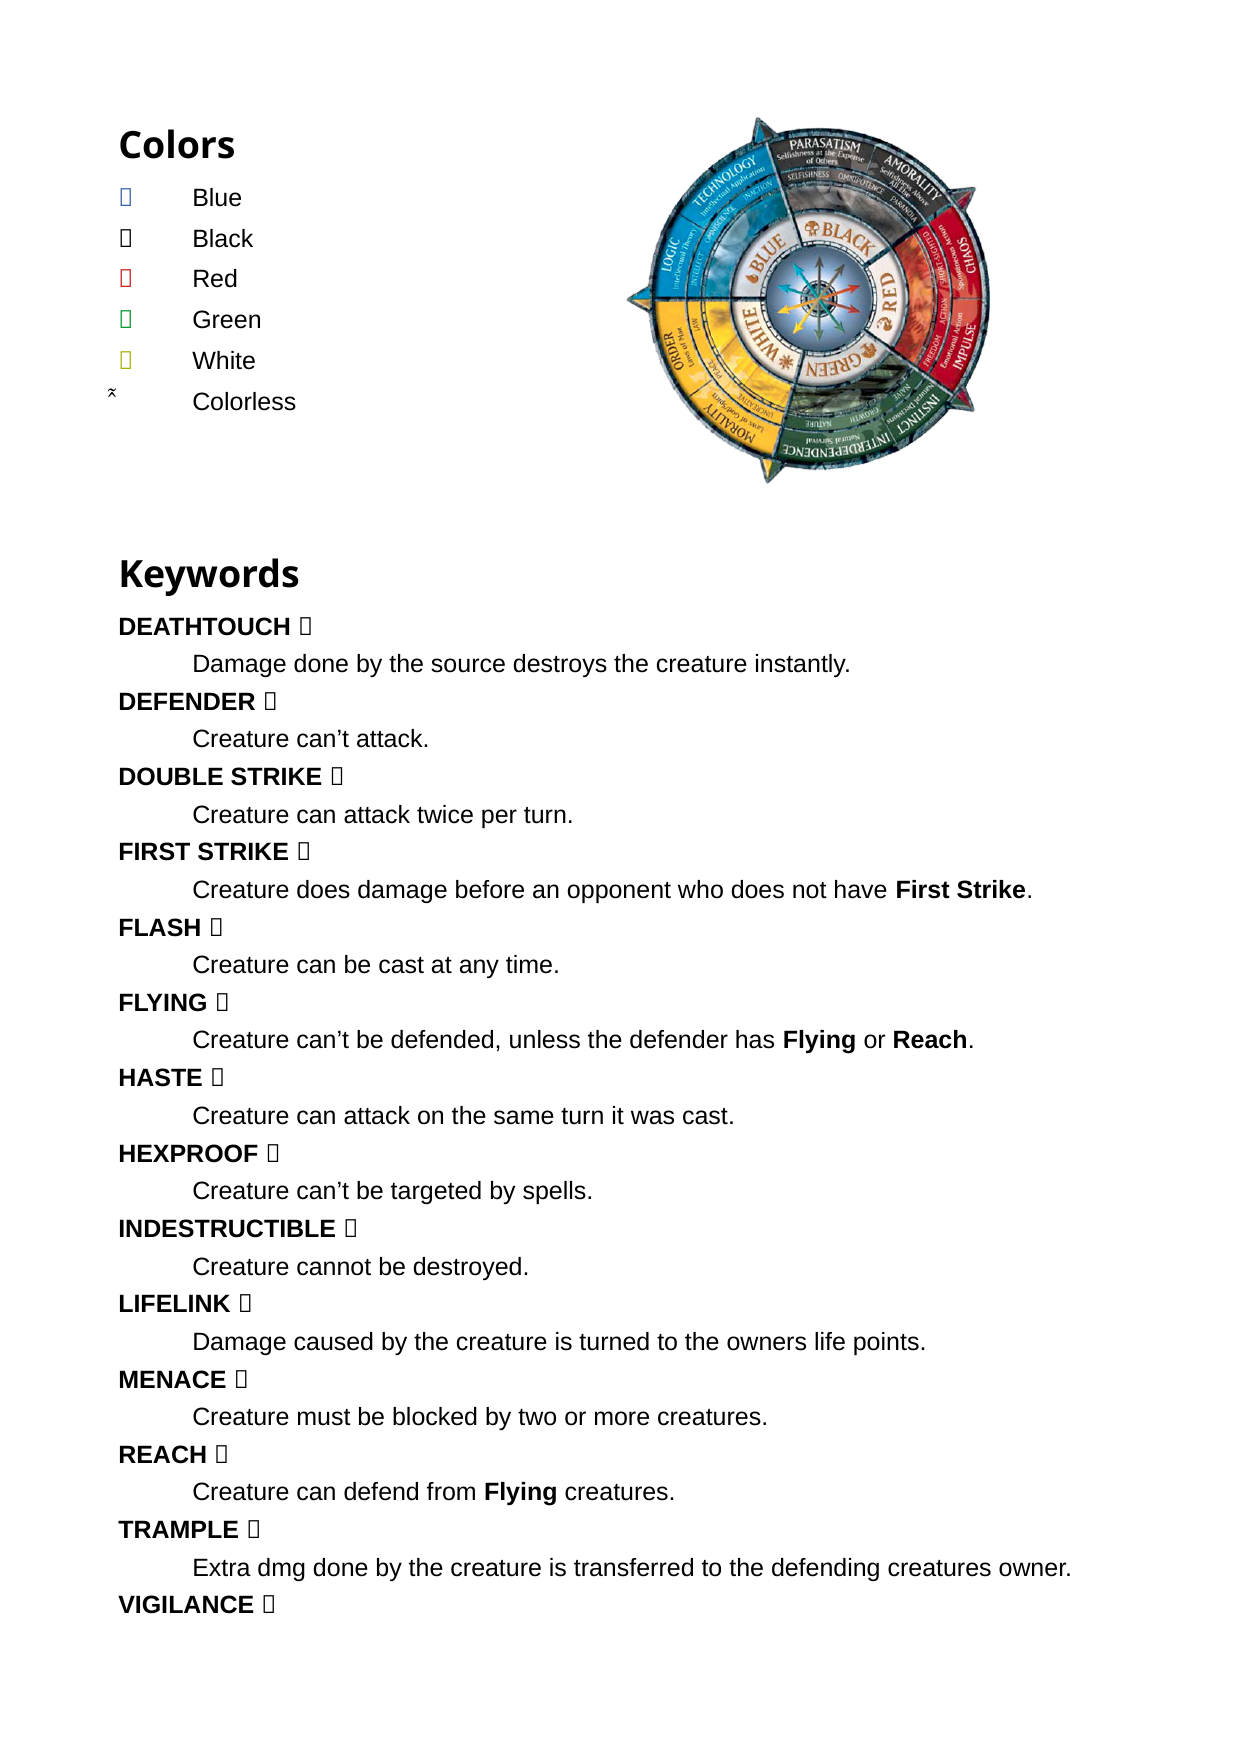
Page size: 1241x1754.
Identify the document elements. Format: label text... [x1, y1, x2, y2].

text  Green [118, 302, 624, 336]
text [995, 220, 1122, 254]
text MENACE  [118, 1361, 1122, 1395]
text  Colorless [118, 383, 624, 418]
text  Blue [118, 179, 624, 213]
text FIRST STRIKE  [118, 834, 1122, 868]
text REACH  [118, 1437, 1122, 1471]
text [995, 302, 1122, 336]
text HASTE  [118, 1060, 1122, 1094]
text Creature can be cast at any time. [118, 950, 1122, 979]
text [995, 261, 1122, 295]
text Creature can attack twice per turn. [118, 799, 1122, 828]
text Colors [118, 118, 624, 169]
text Damage caused by the creature is turned to the owners life points. [118, 1327, 1122, 1356]
text Creature must be blocked by two or more creatures. [118, 1402, 1122, 1431]
picture [624, 115, 995, 486]
text HEXPROOF  [118, 1135, 1122, 1169]
text Creature can’t attack. [118, 724, 1122, 753]
text Creature cannot be destroyed. [118, 1251, 1122, 1280]
text Creature can defend from Flying creatures. [118, 1477, 1122, 1506]
text  White [118, 343, 624, 377]
text [995, 343, 1122, 377]
text DOUBLE STRIKE  [118, 759, 1122, 793]
text Creature can’t be defended, unless the defender has Flying or Reach. [118, 1026, 1122, 1054]
text Damage done by the source destroys the creature instantly. [118, 649, 1122, 678]
text VIGILANCE  [118, 1587, 1122, 1621]
text [995, 118, 1122, 169]
text LIFELINK  [118, 1286, 1122, 1320]
text Creature can attack on the same turn it was cast. [118, 1101, 1122, 1129]
text FLASH  [118, 909, 1122, 943]
text Creature does damage before an opponent who does not have First Strike. [118, 875, 1122, 904]
text [995, 179, 1122, 213]
text DEFENDER  [118, 683, 1122, 717]
text  Black [118, 220, 624, 254]
text DEATHTOUCH  [118, 608, 1122, 642]
text INDESTRUCTIBLE  [118, 1211, 1122, 1245]
text TRAMPLE  [118, 1512, 1122, 1546]
text Keywords [118, 547, 1122, 598]
text Creature can’t be targeted by spells. [118, 1176, 1122, 1205]
text Extra dmg done by the creature is transferred to the defending creatures owner. [118, 1553, 1122, 1581]
text FLYING  [118, 985, 1122, 1019]
text [995, 383, 1122, 418]
text  Red [118, 261, 624, 295]
